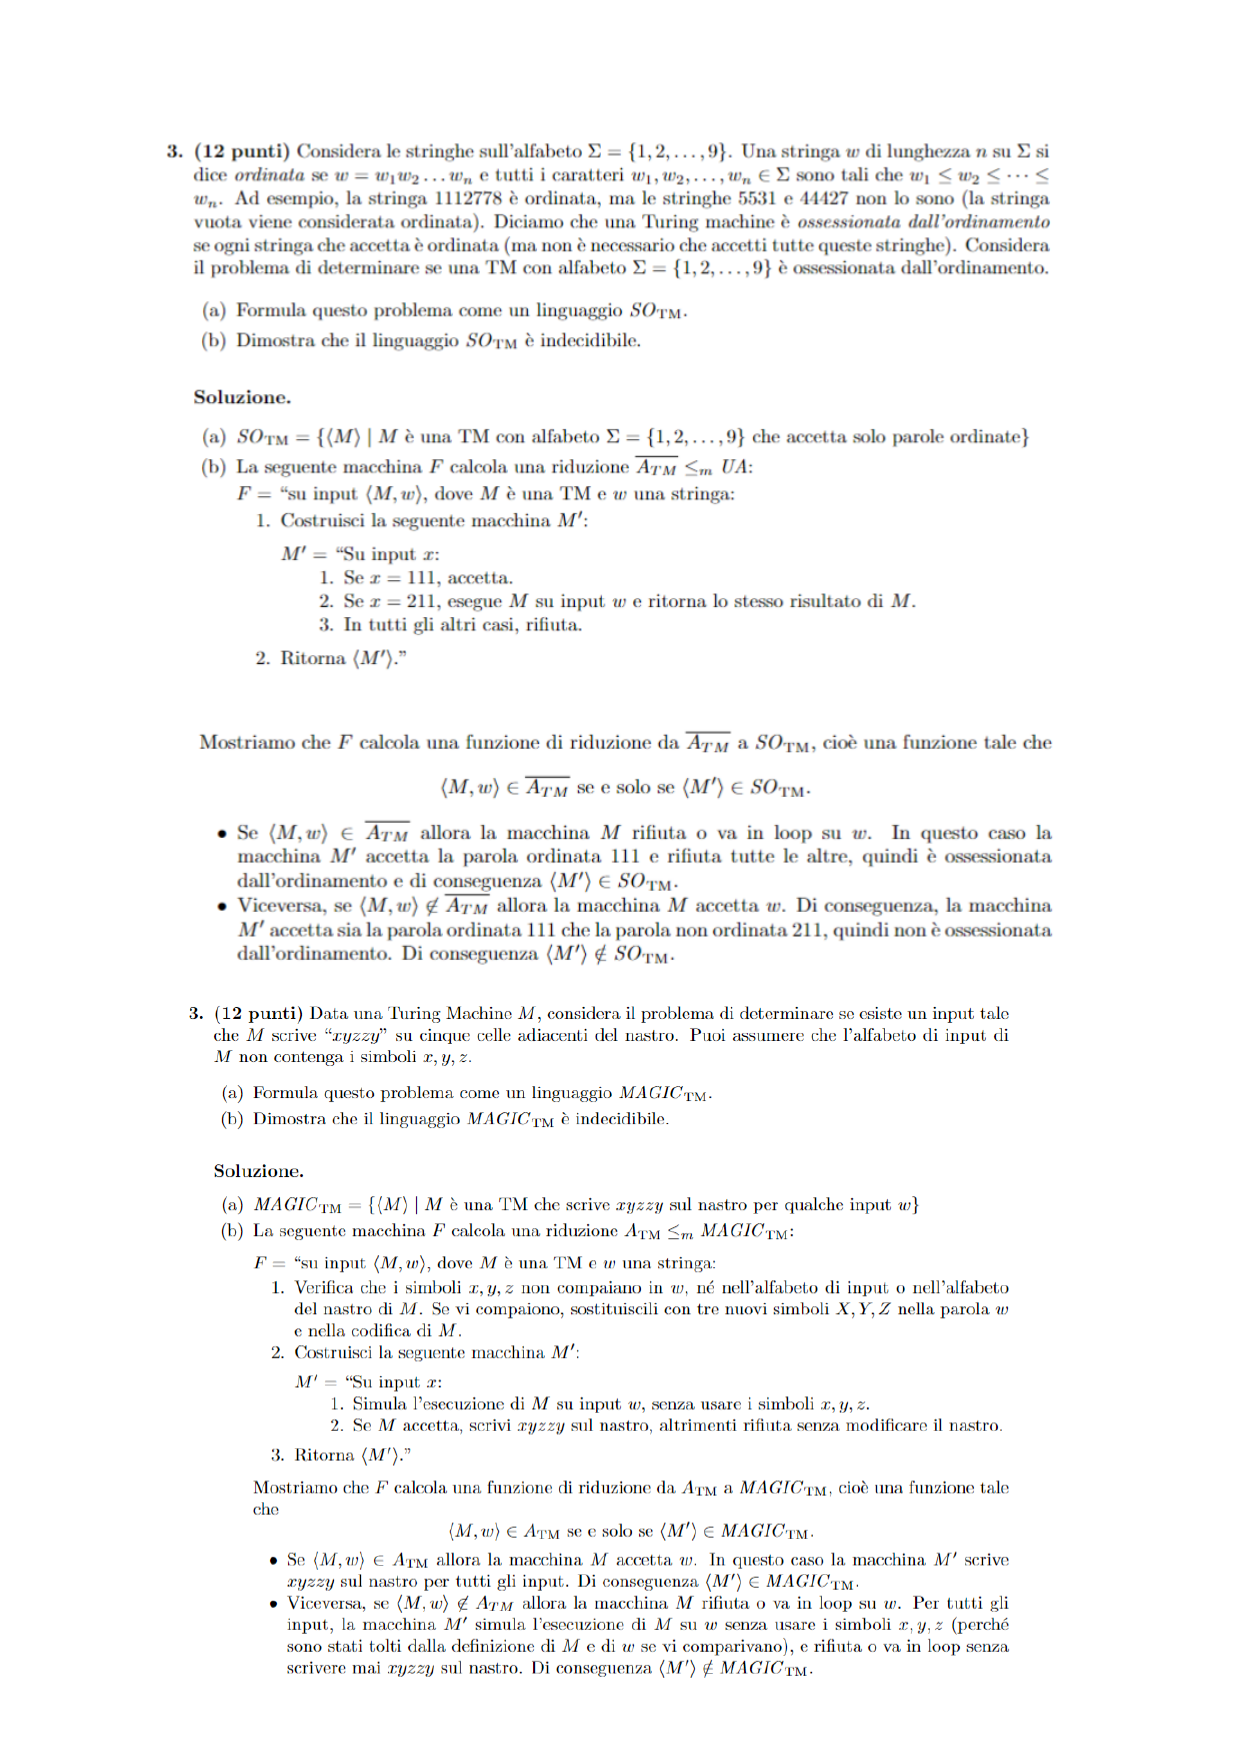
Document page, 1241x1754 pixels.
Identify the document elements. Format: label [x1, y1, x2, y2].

picture [173, 716, 1098, 987]
picture [154, 130, 1088, 700]
picture [181, 997, 1065, 1692]
